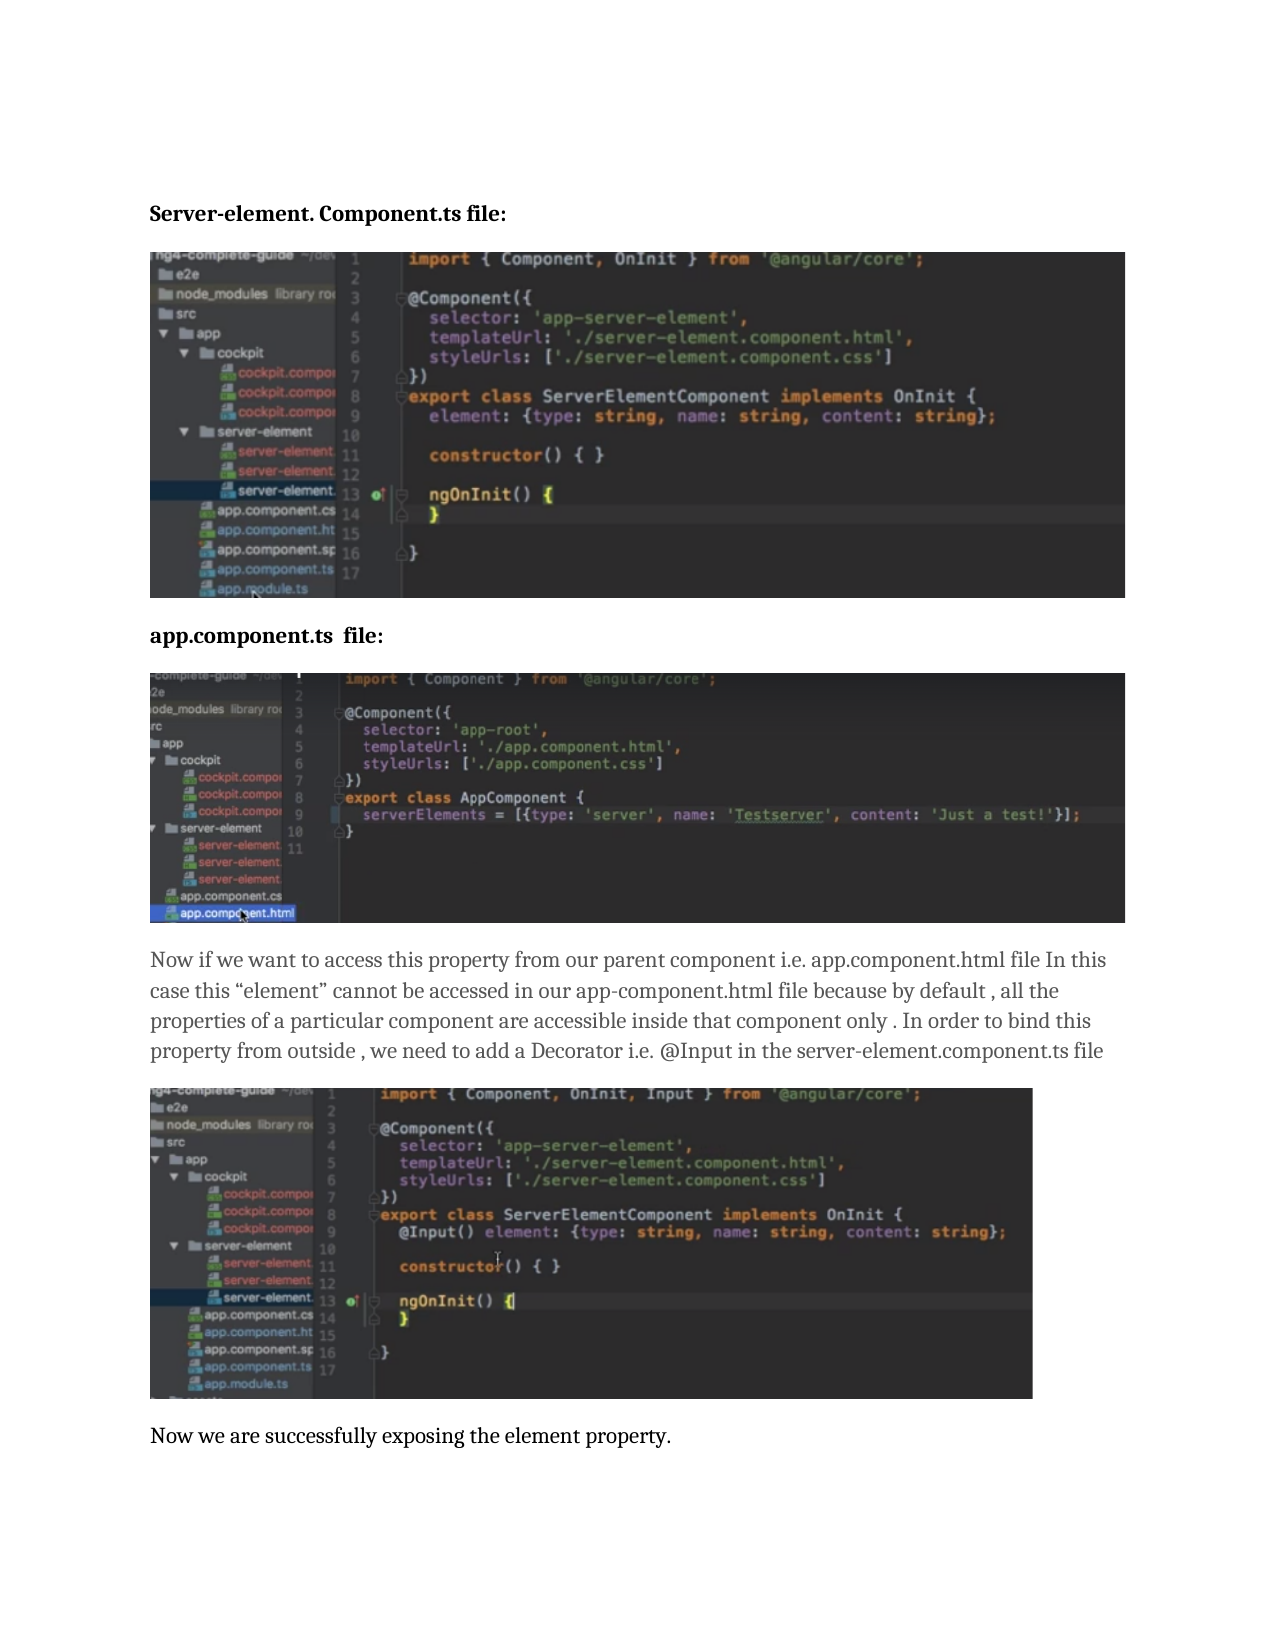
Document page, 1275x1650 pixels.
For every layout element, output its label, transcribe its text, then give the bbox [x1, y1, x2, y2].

picture [150, 252, 1125, 598]
text app.component.ts file: [150, 623, 1125, 649]
picture [150, 1088, 1033, 1399]
subtitle Server-element. Component.ts file: [150, 201, 1125, 227]
text Now if we want to access this property from our parent component i.e. app.component.html file In this case this “element” cannot be accessed in our app-component.html file because by default , all the properties of a particular component are accessible inside that component only . In order to bind this property from outside , we need to add a Decorator i.e. @Input in the server-element.component.ts file [150, 947, 1125, 1064]
text Now we are successfully exposing the element property. [150, 1423, 1125, 1450]
picture [150, 673, 1125, 923]
